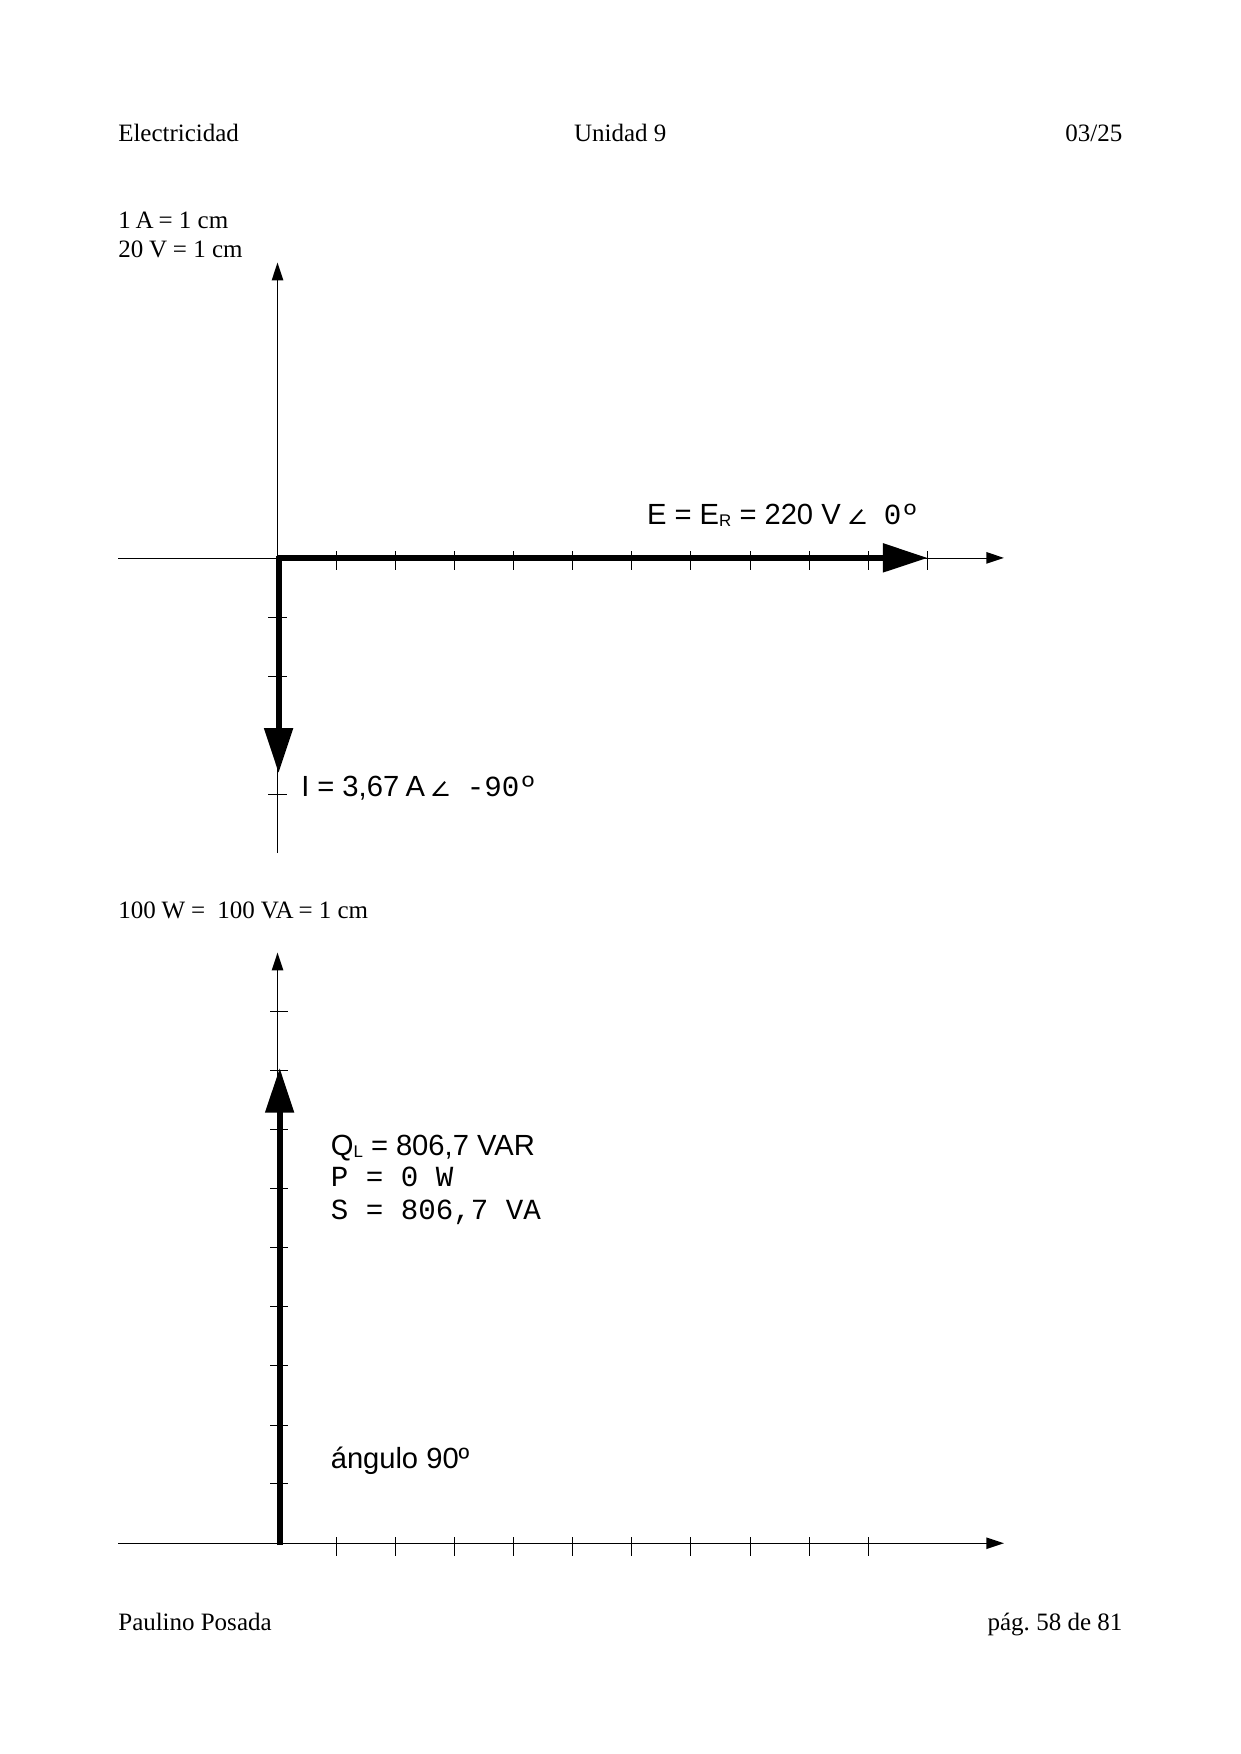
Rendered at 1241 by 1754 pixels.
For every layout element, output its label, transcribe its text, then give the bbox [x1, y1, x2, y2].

text 20 V = 1 cm [118, 234, 1122, 263]
text 1 A = 1 cm [118, 205, 1122, 234]
text 100 W = 100 VA = 1 cm [118, 895, 1122, 924]
